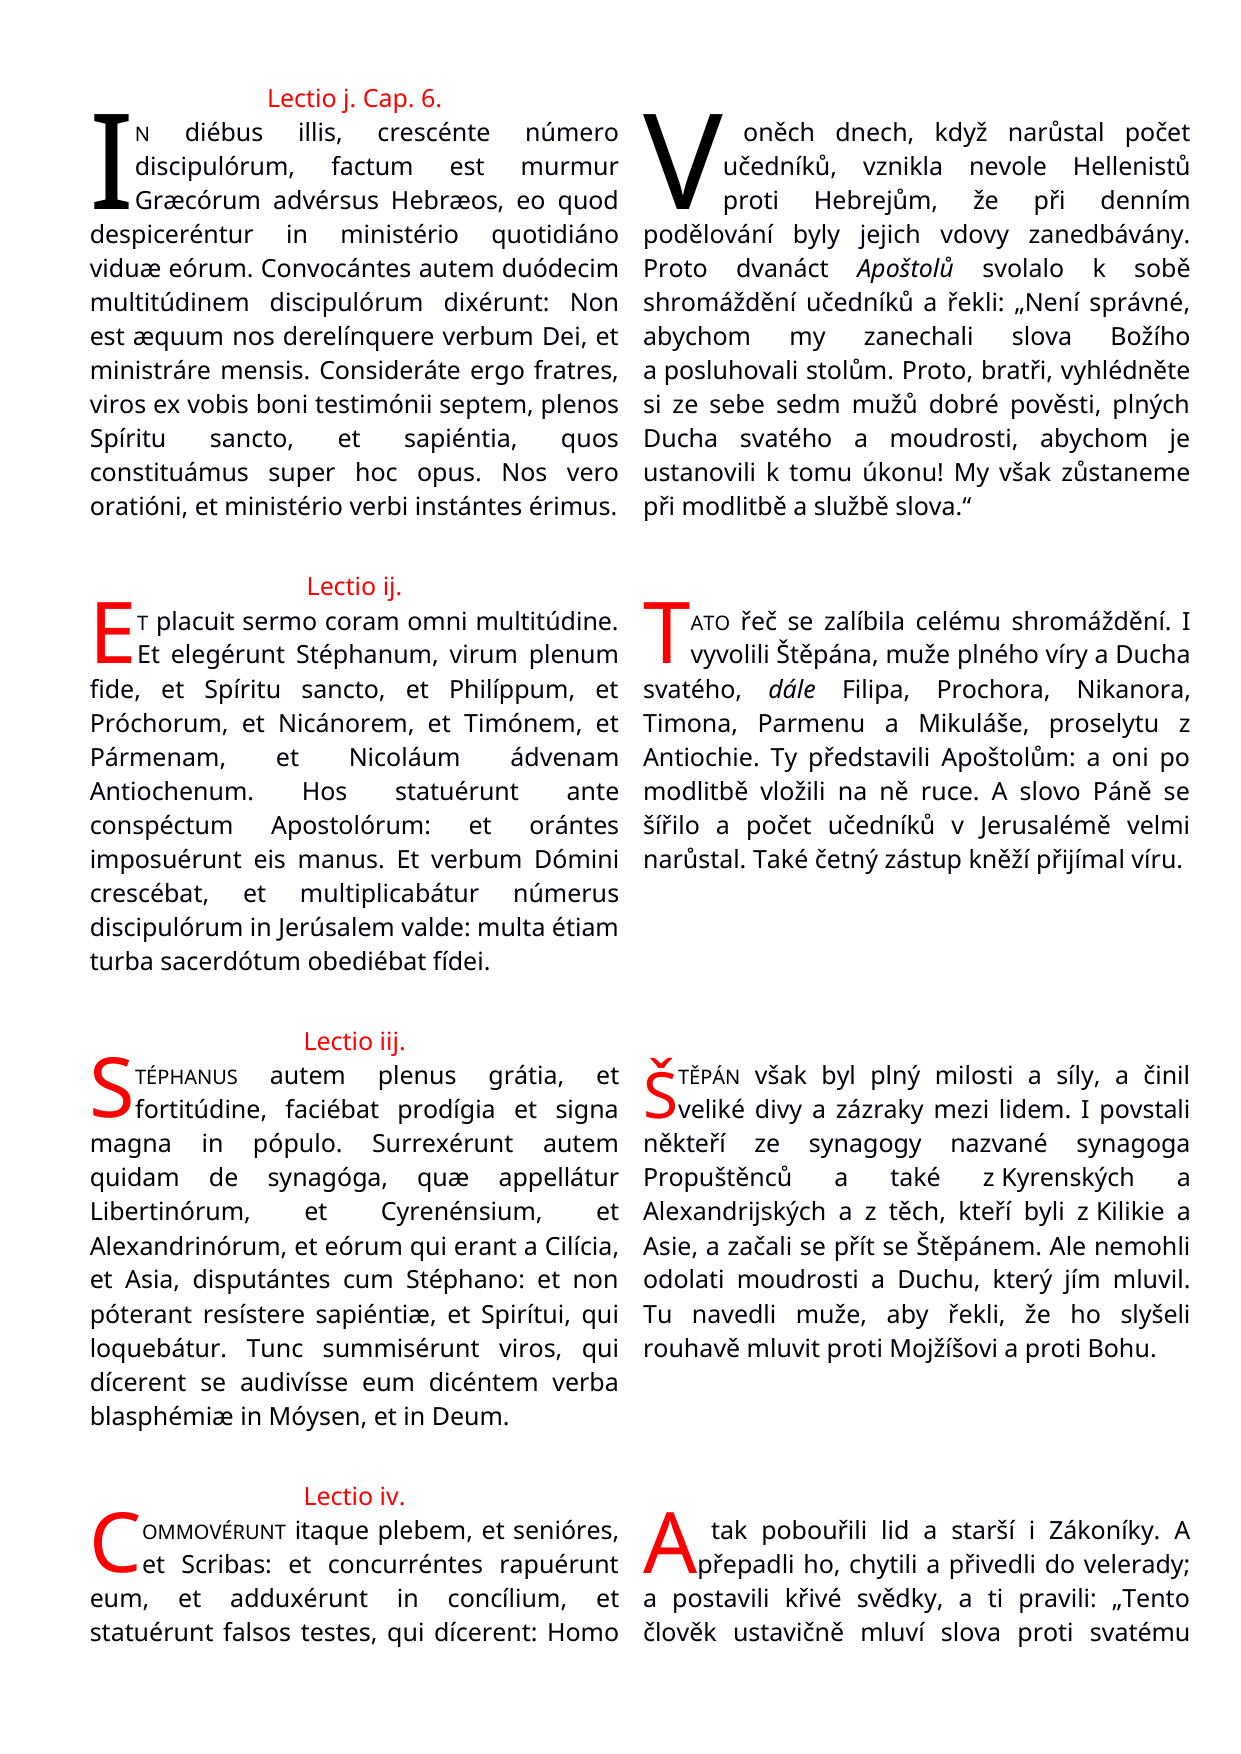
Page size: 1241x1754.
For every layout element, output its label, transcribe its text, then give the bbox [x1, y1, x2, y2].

table_cell V oněch dnech, když narůstal počet učedníků, vznikla nevole Hellenistů proti Hebrejům, že při denním podělování byly jejich vdovy zanedbávány. Proto dvanáct Apoštolů svolalo k sobě shromáždění učedníků a řekli: „Není správné, abychom my zanechali slova Božího a posluhovali stolům. Proto, bratři, vyhlédněte si ze sebe sedm mužů dobré pověsti, plných Ducha svatého a moudrosti, abychom je ustanovili k tomu úkonu! My však zůstaneme při modlitbě a službě slova.“ [631, 74, 1203, 563]
table_cell Lectio ij. Et placuit sermo coram omni multitúdine. Et elegérunt Stéphanum, virum plenum fide, et Spíritu sancto, et Philíppum, et Próchorum, et Nicánorem, et Timónem, et Pármenam, et Nicoláum ádvenam Antiochenum. Hos statuérunt ante conspéctum Apostolórum: et orántes imposuérunt eis manus. Et verbum Dómini crescébat, et multiplicabátur númerus discipulórum in Jerúsalem valde: multa étiam turba sacerdótum obediébat fídei. [78, 563, 631, 1018]
table_cell In I. Nocturno De Actibus Apostolórum. Lectio j. Cap. 6. In diébus illis, crescénte número discipulórum, factum est murmur Græcórum advérsus Hebræos‚ eo quod despiceréntur in ministério quotidiáno viduæ eórum. Convocántes autem duódecim multitúdinem discipulórum dixérunt: Non est æquum nos derelínquere verbum Dei, et ministráre mensis. Consideráte ergo fratres, viros ex vobis boni testimónii septem, plenos Spíritu sancto, et sapiéntia, quos constituámus super hoc opus. Nos vero oratióni, et ministério verbi instántes érimus. [78, 74, 631, 563]
table_cell Tato řeč se zalíbila celému shromáždění. I vyvolili Štěpána, muže plného víry a Ducha svatého, dále Filipa, Prochora, Nikanora, Timona, Parmenu a Mikuláše, proselytu z Antiochie. Ty představili Apoštolům: a oni po modlitbě vložili na ně ruce. A slovo Páně se šířilo a počet učedníků v Jerusalémě velmi narůstal. Také četný zástup kněží přijímal víru. [631, 563, 1203, 1018]
table_cell A tak pobouřili lid a starší i Zákoníky. A přepadli ho, chytili a přivedli do velerady; a postavili křivé svědky, a ti pravili: „Tento člověk ustavičně mluví slova proti svatému [631, 1473, 1203, 1655]
table_cell Lectio iij. Stéphanus autem plenus grátia, et fortitúdine, faciébat prodígia et signa magna in pópulo. Surrexérunt autem quidam de synagóga‚ quæ appellátur Libertinórum, et Cyrenénsium, et Alexandrinórum, et eórum qui erant a Cilícia, et Asia, disputántes cum Stéphano: et non póterant resístere sapiéntiæ, et Spirítui, qui loquebátur. Tunc summisérunt viros, qui dícerent se audivísse eum dicéntem verba blasphémiæ in Móysen, et in Deum. [78, 1018, 631, 1472]
table_cell Štěpán však byl plný milosti a síly, a činil veliké divy a zázraky mezi lidem. I povstali někteří ze synagogy nazvané synagoga Propuštěnců a také z Kyrenských a Alexandrijských a z těch, kteří byli z Kilikie a Asie, a začali se přít se Štěpánem. Ale nemohli odolati moudrosti a Duchu, který jím mluvil. Tu navedli muže, aby řekli, že ho slyšeli rouhavě mluvit proti Mojžíšovi a proti Bohu. [631, 1018, 1203, 1472]
table_cell Lectio iv. Commovérunt itaque plebem, et senióres, et Scribas: et concurréntes rapuérunt eum, et adduxérunt in concílium, et statuérunt falsos testes, qui dícerent: Homo [78, 1473, 631, 1655]
